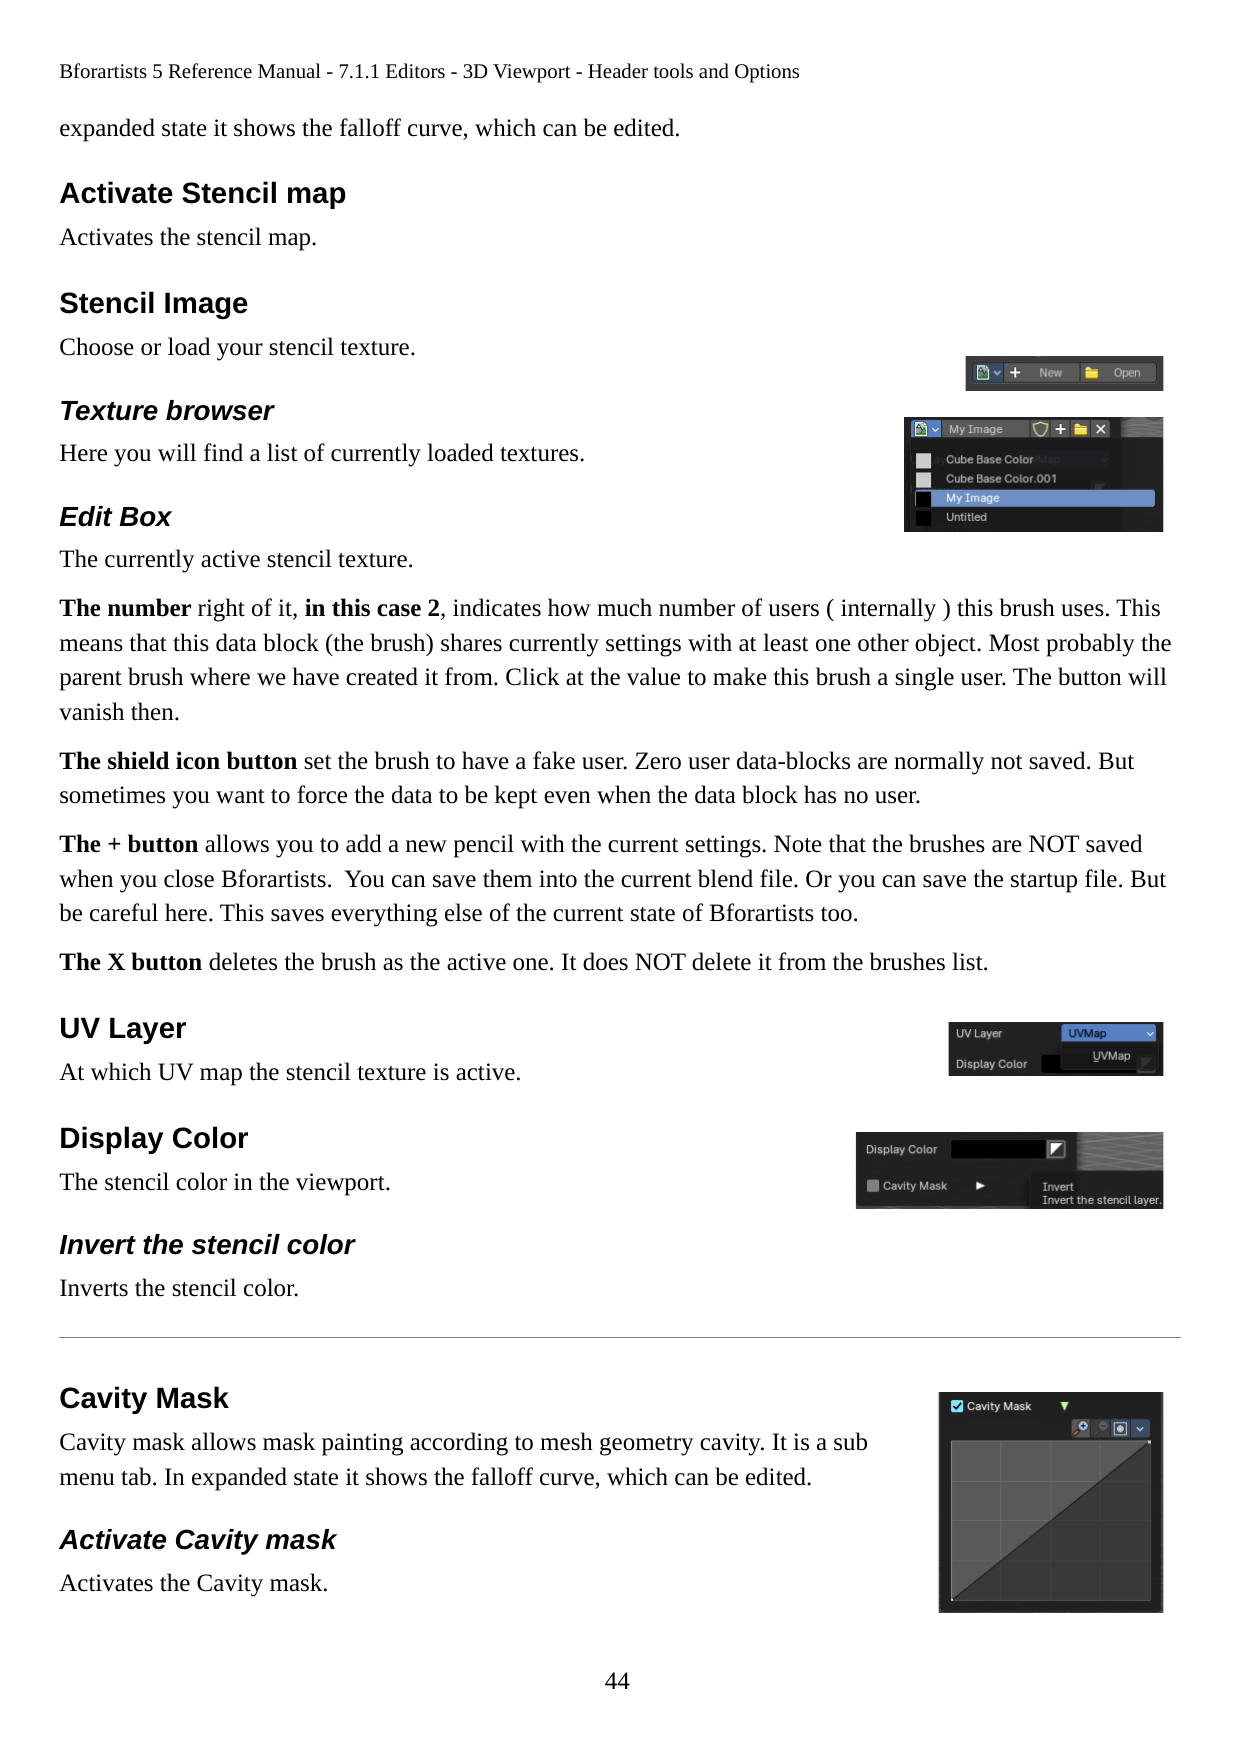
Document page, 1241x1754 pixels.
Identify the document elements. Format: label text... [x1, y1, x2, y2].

text The number right of it, in this case 2, indicates how much number of users ( internally ) this brush uses. This means that this data block (the brush) shares currently settings with at least one other object. Most probably the parent brush where we have created it from. Click at the value to make this brush a single user. The button will vanish then. [59, 593, 1181, 726]
subtitle Stencil Image [59, 286, 1181, 320]
picture [904, 417, 1164, 532]
picture [948, 1022, 1164, 1076]
picture [965, 356, 1164, 391]
text expanded state it shows the falloff curve, which can be edited. [59, 113, 1181, 141]
text Inverts the stencil color. [59, 1273, 1181, 1302]
picture [938, 1392, 1164, 1613]
subtitle UV Layer [59, 1011, 1181, 1045]
text The + button allows you to add a new pencil with the current settings. Note that the brushes are NOT saved when you close Bforartists. You can save them into the current blend file. Or you can save the startup file. But be careful here. This saves everything else of the current state of Bforartists too. [59, 829, 1181, 927]
text Choose or load your stencil texture. [59, 332, 1181, 361]
picture [855, 1132, 1164, 1209]
text Here you will find a list of currently loaded textures. [59, 438, 904, 467]
text The stencil color in the viewport. [59, 1167, 855, 1196]
text The X button deletes the brush as the active one. It does NOT delete it from the brushes list. [59, 947, 1181, 976]
text Activates the Cavity mask. [59, 1568, 938, 1596]
text Activates the stencil map. [59, 222, 1181, 251]
subtitle Activate Stencil map [59, 176, 1181, 210]
subtitle Edit Box [59, 500, 904, 532]
subtitle Invert the stencil color [59, 1229, 1181, 1261]
subtitle Display Color [59, 1121, 1181, 1155]
subtitle Cavity Mask [59, 1381, 1181, 1415]
subtitle [1164, 1523, 1181, 1555]
text Cavity mask allows mask painting according to mesh geometry cavity. It is a sub menu tab. In expanded state it shows the falloff curve, which can be edited. [59, 1427, 938, 1490]
subtitle [1164, 500, 1181, 532]
text At which UV map the stencil texture is active. [59, 1057, 1181, 1086]
text The currently active stencil texture. [59, 544, 1181, 573]
subtitle Activate Cavity mask [59, 1523, 938, 1555]
text The shield icon button set the brush to have a fake user. Zero user data-blocks are normally not saved. But sometimes you want to force the data to be kept even when the data block has no user. [59, 746, 1181, 809]
subtitle Texture browser [59, 394, 1181, 426]
